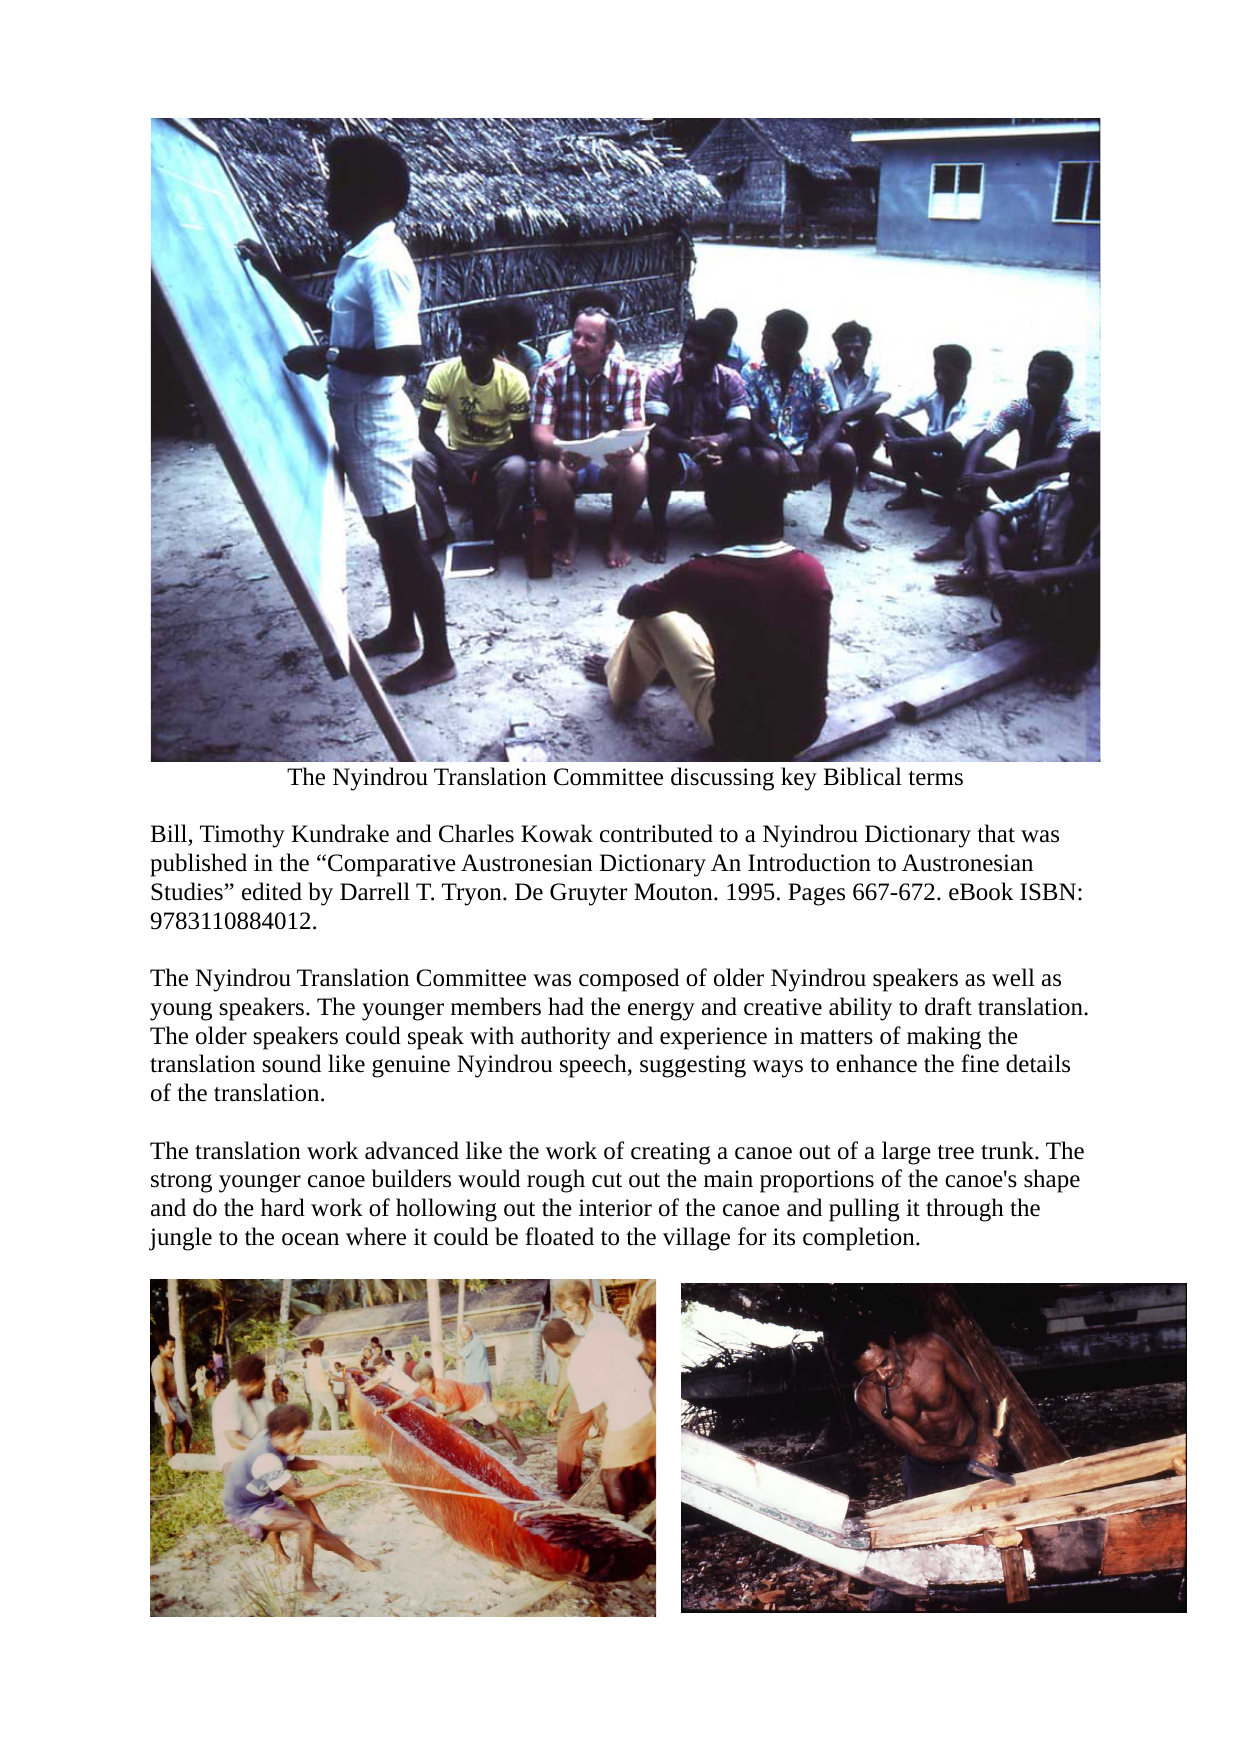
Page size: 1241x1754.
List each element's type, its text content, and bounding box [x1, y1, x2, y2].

table_header [669, 1280, 1199, 1617]
picture [150, 1279, 657, 1617]
text The translation work advanced like the work of creating a canoe out of a large tree trunk. The strong younger canoe builders would rough cut out the main proportions of the canoe's shape and do the hard work of hollowing out the interior of the canoe and pulling it through the jungle to the ocean where it could be floated to the village for its completion. [150, 1136, 1090, 1251]
table_header [138, 119, 150, 762]
text Bill, Timothy Kundrake and Charles Kowak contributed to a Nyindrou Dictionary that was published in the “Comparative Austronesian Dictionary An Introduction to Austronesian Studies” edited by Darrell T. Tryon. De Gruyter Mouton. 1995. Pages 667-672. eBook ISBN: 9783110884012. [150, 819, 1090, 934]
picture [150, 118, 1101, 762]
table_header [138, 1280, 150, 1617]
text The Nyindrou Translation Committee was composed of older Nyindrou speakers as well as young speakers. The younger members had the energy and creative ability to draft translation. The older speakers could speak with authority and experience in matters of making the translation sound like genuine Nyindrou speech, suggesting ways to enhance the fine details of the translation. [150, 963, 1090, 1107]
table_header [657, 1280, 669, 1617]
table_cell The Nyindrou Translation Committee discussing key Biblical terms [138, 762, 1113, 791]
table_header [1101, 119, 1113, 762]
picture [681, 1283, 1187, 1613]
